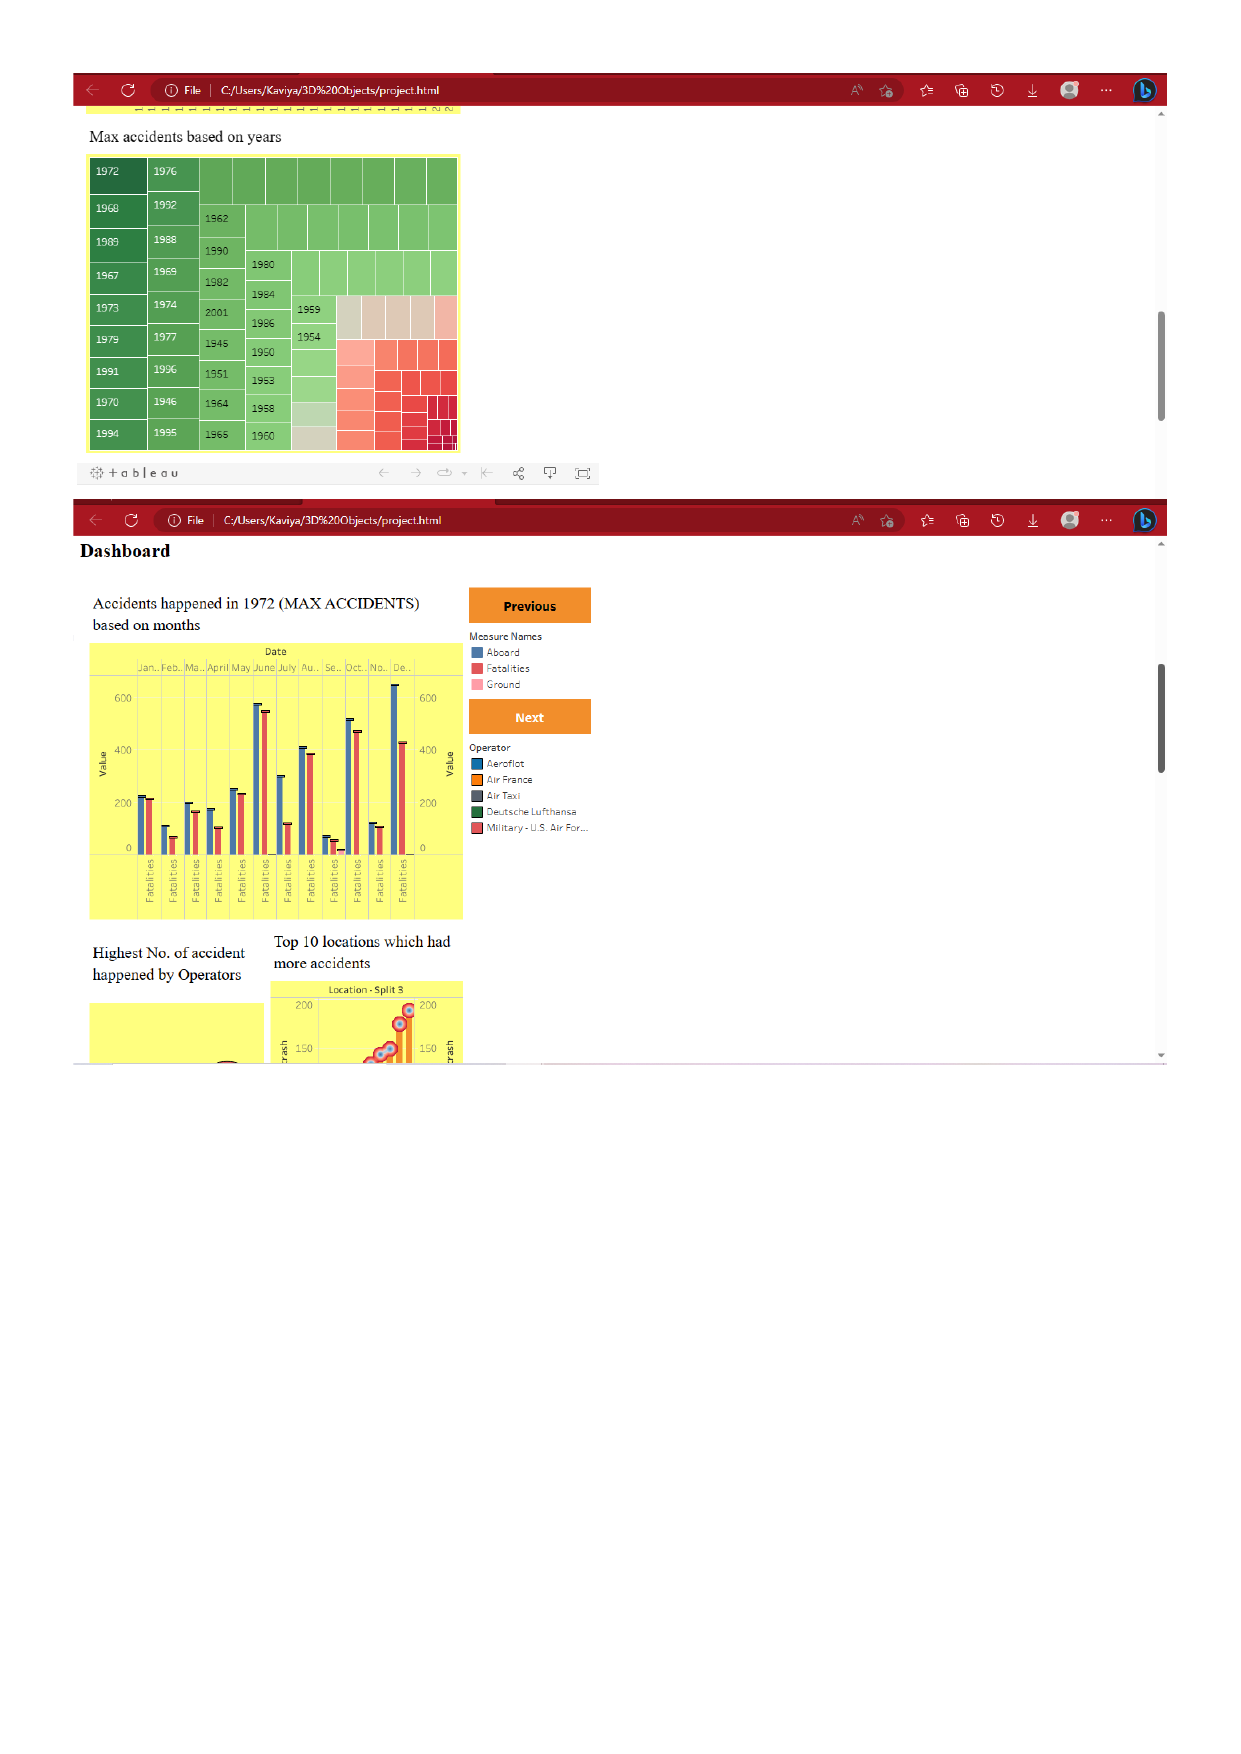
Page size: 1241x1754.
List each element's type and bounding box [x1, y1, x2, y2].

picture [73, 73, 1167, 1065]
